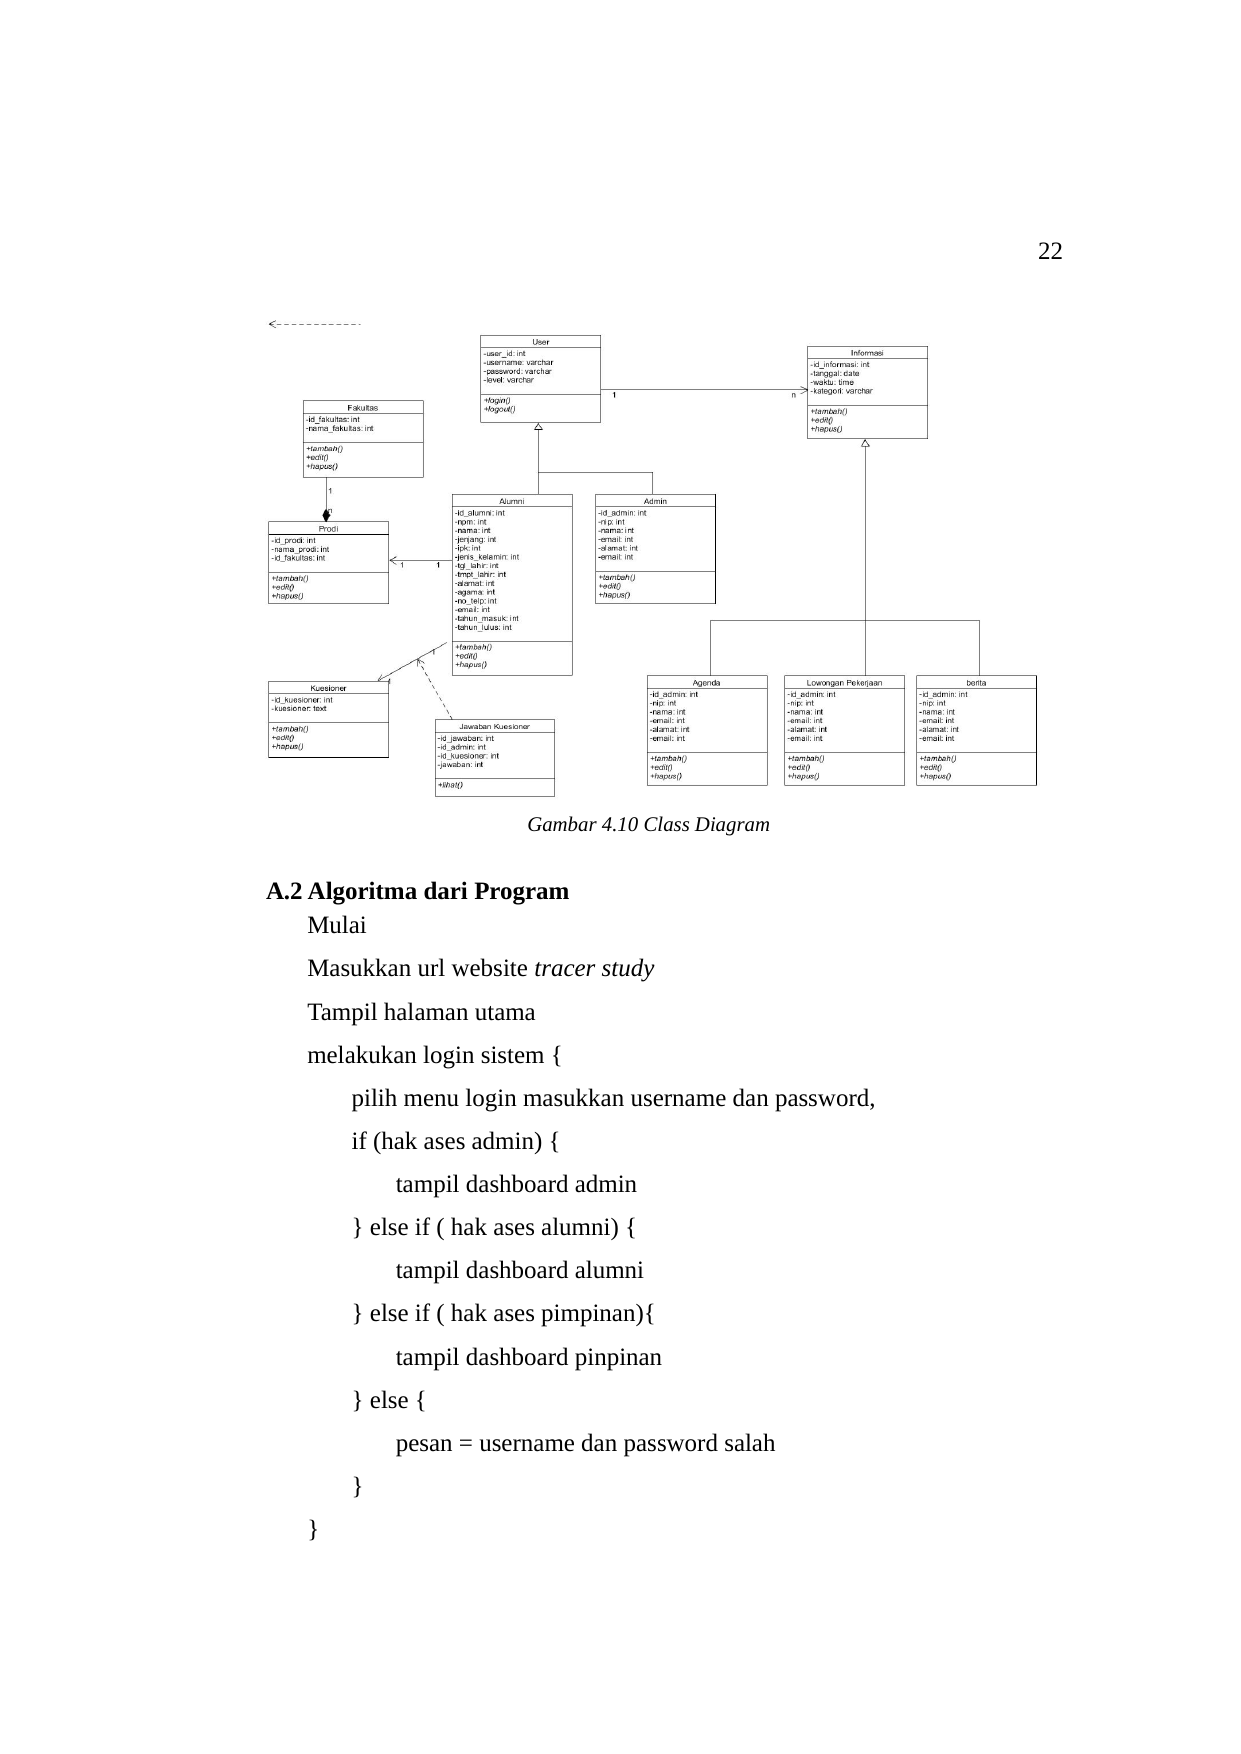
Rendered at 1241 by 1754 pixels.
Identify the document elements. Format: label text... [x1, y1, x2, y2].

text tampil dashboard alumni [307, 1255, 1063, 1284]
picture [251, 307, 1048, 807]
text } else if ( hak ases pimpinan){ [307, 1298, 1063, 1327]
text } [307, 1471, 1063, 1500]
text if (hak ases admin) { [307, 1126, 1063, 1155]
text melakukan login sistem { [307, 1040, 1063, 1068]
text Masukkan url website tracer study [307, 953, 1063, 982]
text Mulai [307, 910, 1063, 939]
text } [307, 1514, 1063, 1543]
text } else { [307, 1385, 1063, 1413]
text Gambar 4.10 Class Diagram [251, 807, 1047, 836]
text tampil dashboard pinpinan [307, 1342, 1063, 1370]
text pesan = username dan password salah [307, 1428, 1063, 1457]
text Tampil halaman utama [307, 997, 1063, 1025]
text A.2 Algoritma dari Program [266, 876, 1063, 905]
text pilih menu login masukkan username dan password, [307, 1083, 1063, 1112]
text tampil dashboard admin [307, 1169, 1063, 1198]
text } else if ( hak ases alumni) { [307, 1212, 1063, 1241]
